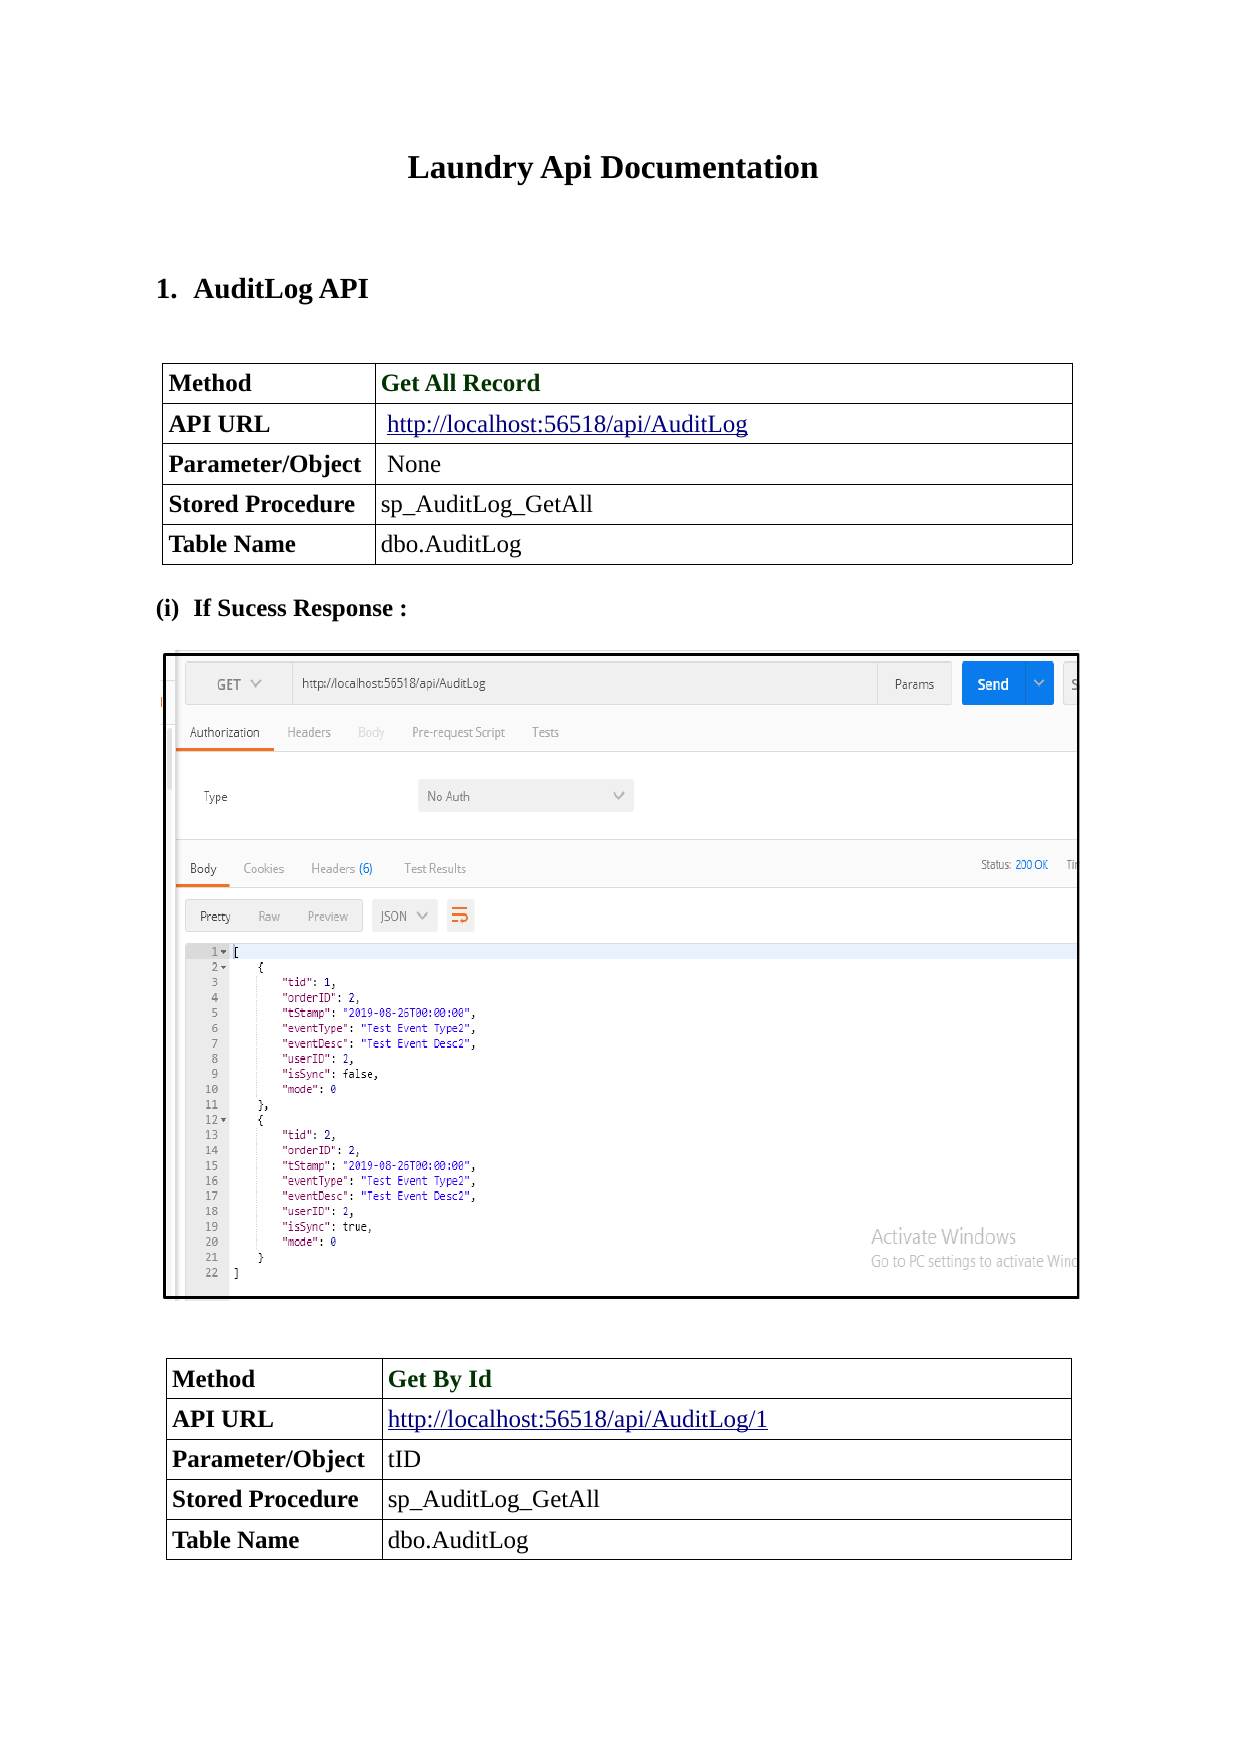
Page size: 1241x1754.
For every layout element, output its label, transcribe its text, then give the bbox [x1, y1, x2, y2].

table_cell http://localhost:56518/api/AuditLog [376, 404, 1072, 443]
table_cell Parameter/Object [167, 1440, 382, 1479]
table_header Get By Id [383, 1359, 1071, 1398]
table_cell Parameter/Object [163, 444, 375, 483]
table_header Get All Record [376, 364, 1072, 403]
table_header Method [167, 1359, 382, 1398]
picture [160, 650, 1080, 1301]
text Laundry Api Documentation [118, 147, 1122, 185]
table_cell API URL [167, 1399, 382, 1438]
list AuditLog API [156, 271, 1122, 305]
table_cell Stored Procedure [167, 1480, 382, 1519]
table_cell API URL [163, 404, 375, 443]
table_cell dbo.AuditLog [376, 525, 1072, 564]
table_cell sp_AuditLog_GetAll [376, 485, 1072, 524]
table_cell None [376, 444, 1072, 483]
list If Sucess Response : [156, 593, 1122, 622]
table_cell Table Name [163, 525, 375, 564]
table_cell http://localhost:56518/api/AuditLog/1 [383, 1399, 1071, 1438]
table_header Method [163, 364, 375, 403]
table_cell tID [383, 1440, 1071, 1479]
table_cell sp_AuditLog_GetAll [383, 1480, 1071, 1519]
table_cell Table Name [167, 1520, 382, 1559]
table_cell Stored Procedure [163, 485, 375, 524]
table_cell dbo.AuditLog [383, 1520, 1071, 1559]
